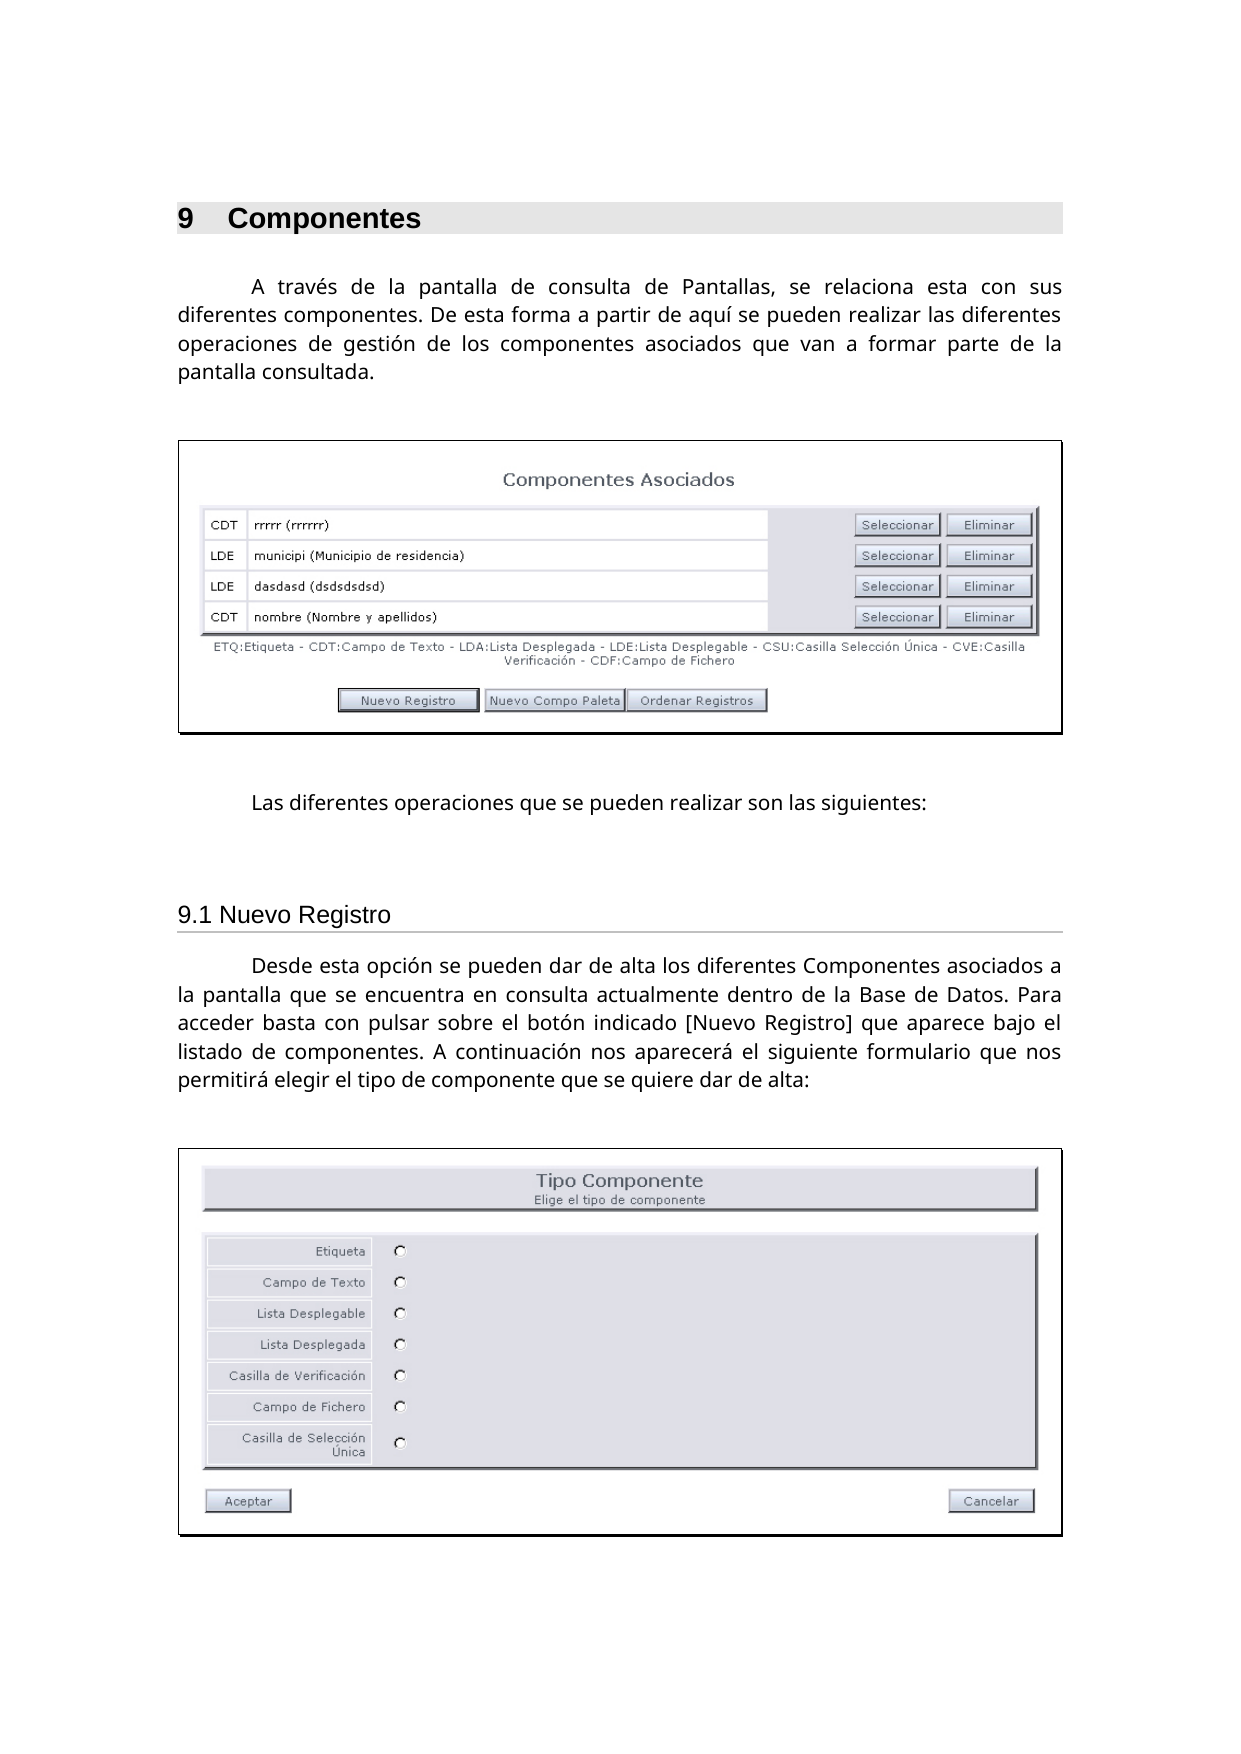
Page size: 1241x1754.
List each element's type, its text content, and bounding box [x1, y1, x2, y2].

picture [194, 1157, 1046, 1526]
picture [194, 449, 1046, 724]
subtitle Componentes [177, 202, 1063, 234]
subtitle 9.1 Nuevo Registro [177, 901, 1063, 931]
text A través de la pantalla de consulta de Pantallas, se relaciona esta con sus diferentes componentes. De esta forma a partir de aquí se pueden realizar las diferentes operaciones de gestión de los componentes asociados que van a formar parte de la pantalla consultada. [177, 272, 1063, 386]
text Desde esta opción se pueden dar de alta los diferentes Componentes asociados a la pantalla que se encuentra en consulta actualmente dentro de la Base de Datos. Para acceder basta con pulsar sobre el botón indicado [Nuevo Registro] que aparece bajo el listado de componentes. A continuación nos aparecerá el siguiente formulario que nos permitirá elegir el tipo de componente que se quiere dar de alta: [177, 952, 1063, 1094]
text Las diferentes operaciones que se pueden realizar son las siguientes: [177, 788, 1063, 817]
